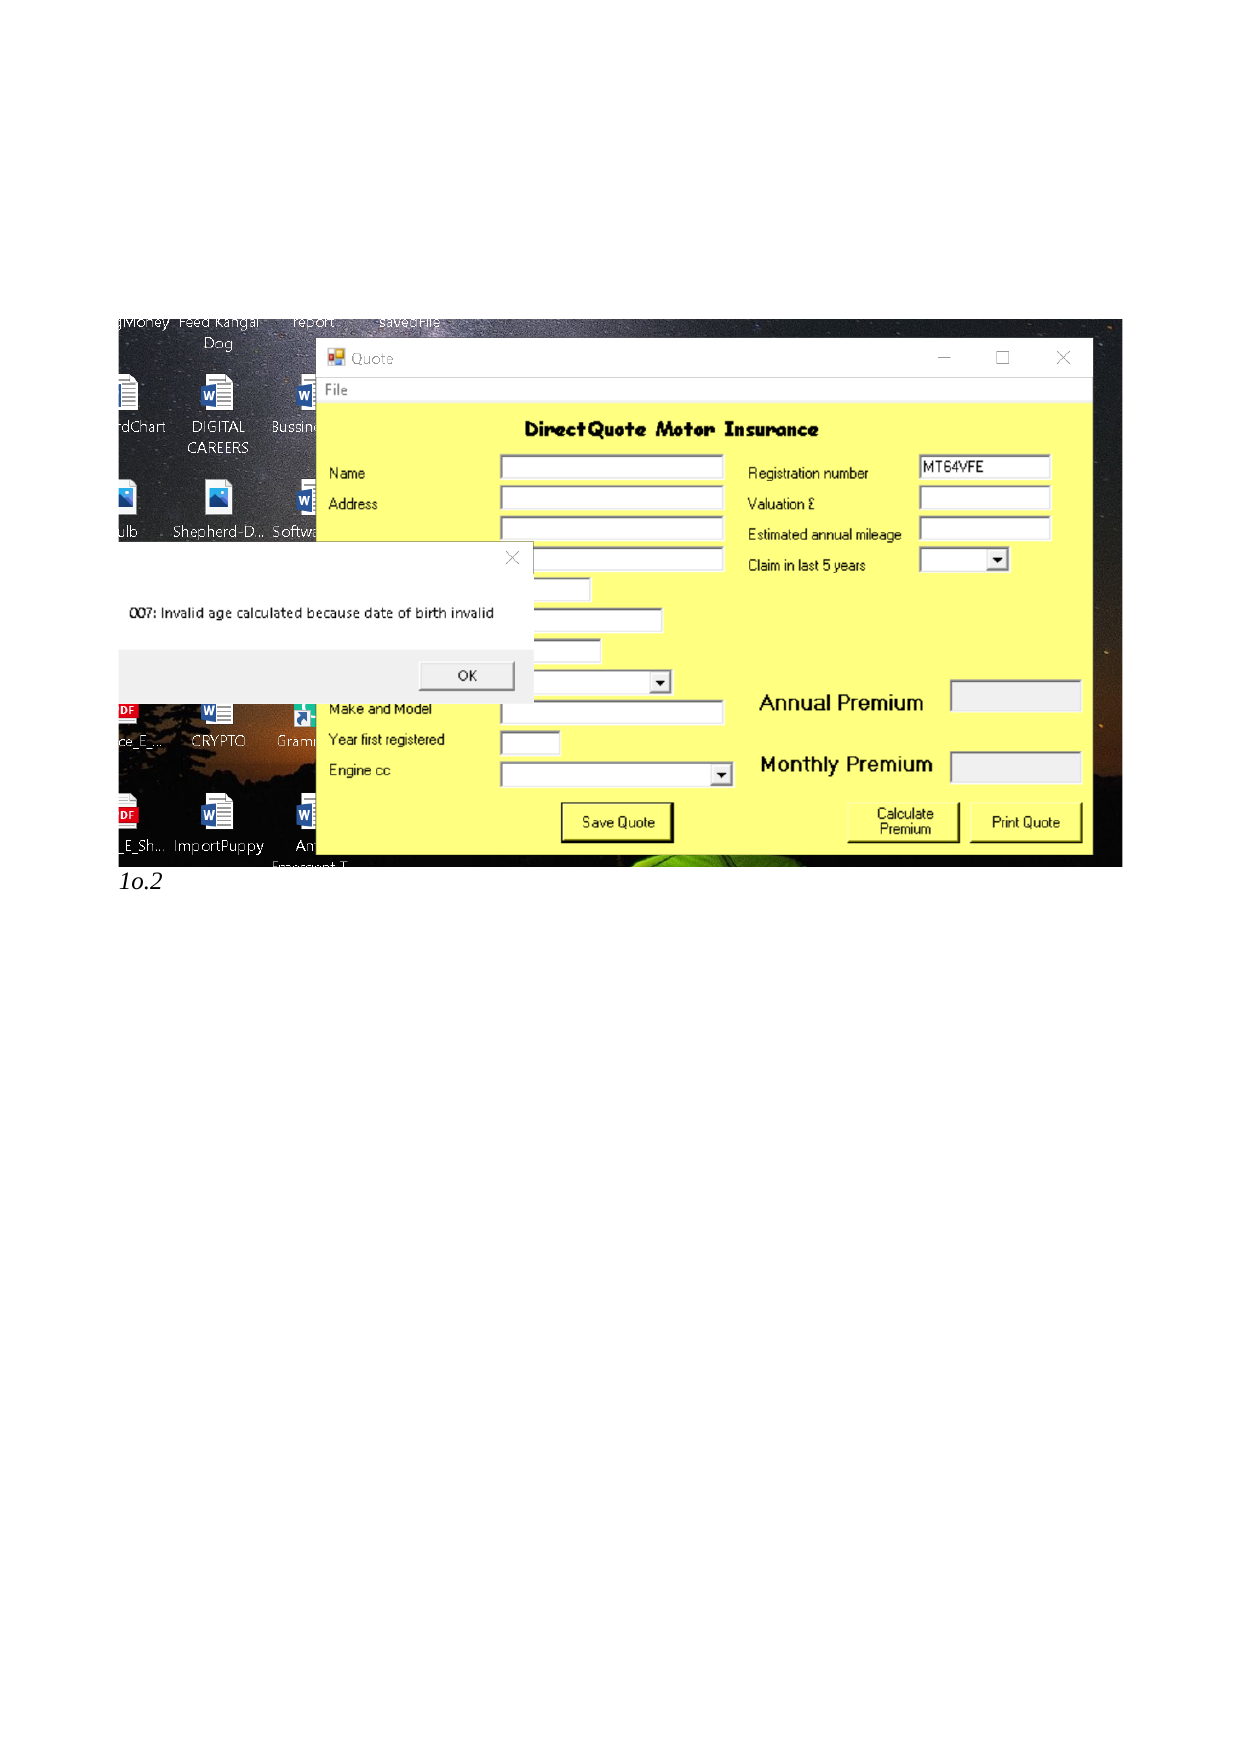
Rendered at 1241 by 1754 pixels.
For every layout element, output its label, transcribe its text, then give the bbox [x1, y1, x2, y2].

picture [118, 319, 1123, 867]
text 1o.2 [118, 867, 1122, 895]
